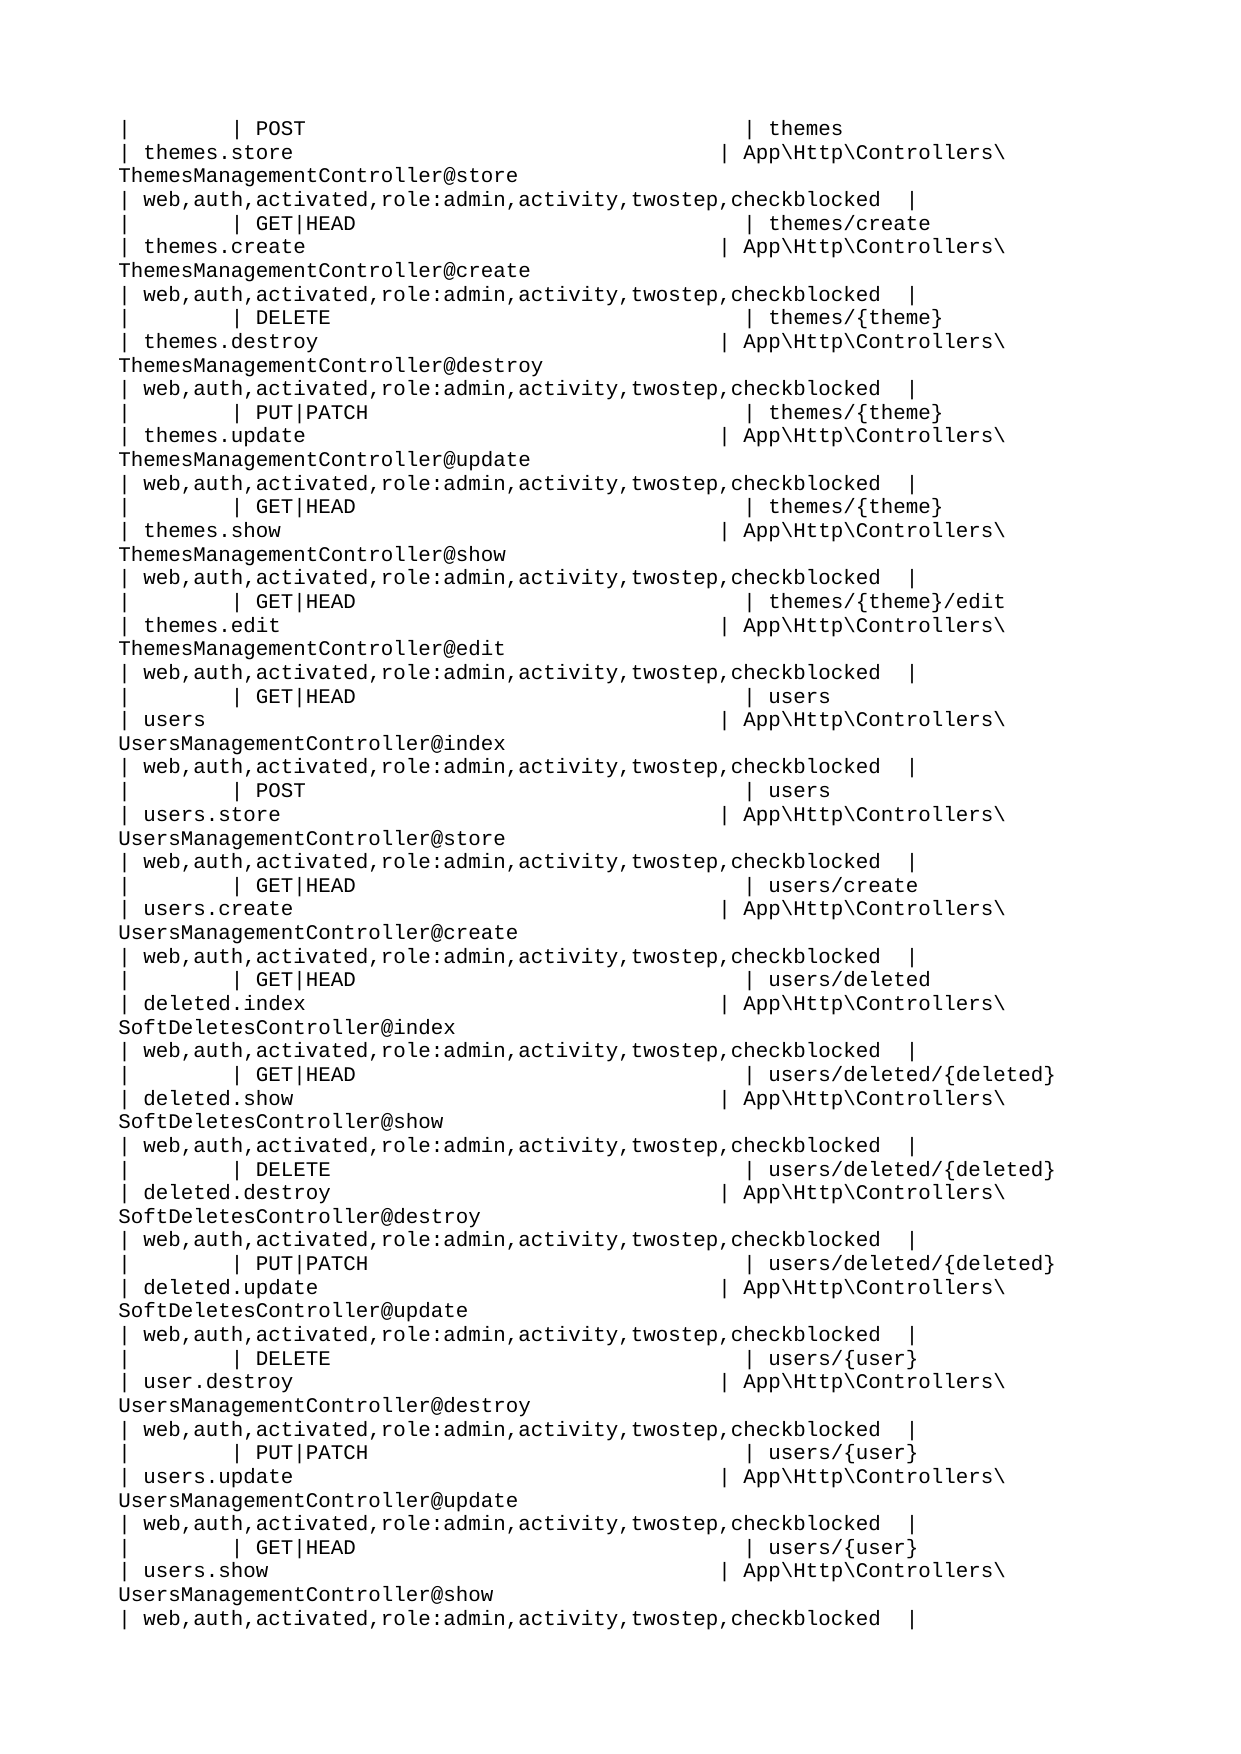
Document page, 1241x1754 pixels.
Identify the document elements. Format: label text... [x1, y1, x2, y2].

text | | DELETE | themes/{theme} | themes.destroy | App\Http\Controllers\ThemesManagementController@destroy | web,auth,activated,role:admin,activity,twostep,checkblocked | [118, 307, 1122, 402]
text | | GET|HEAD | users/deleted | deleted.index | App\Http\Controllers\SoftDeletesController@index | web,auth,activated,role:admin,activity,twostep,checkblocked | [118, 969, 1122, 1064]
text | | GET|HEAD | users/{user} | users.show | App\Http\Controllers\UsersManagementController@show | web,auth,activated,role:admin,activity,twostep,checkblocked | [118, 1537, 1122, 1631]
text | | POST | users | users.store | App\Http\Controllers\UsersManagementController@store | web,auth,activated,role:admin,activity,twostep,checkblocked | [118, 780, 1122, 875]
text | | GET|HEAD | themes/{theme} | themes.show | App\Http\Controllers\ThemesManagementController@show | web,auth,activated,role:admin,activity,twostep,checkblocked | [118, 496, 1122, 591]
text | | PUT|PATCH | users/deleted/{deleted} | deleted.update | App\Http\Controllers\SoftDeletesController@update | web,auth,activated,role:admin,activity,twostep,checkblocked | [118, 1253, 1122, 1348]
text | | GET|HEAD | users | users | App\Http\Controllers\UsersManagementController@index | web,auth,activated,role:admin,activity,twostep,checkblocked | [118, 686, 1122, 780]
text | | DELETE | users/deleted/{deleted} | deleted.destroy | App\Http\Controllers\SoftDeletesController@destroy | web,auth,activated,role:admin,activity,twostep,checkblocked | [118, 1158, 1122, 1253]
text | | PUT|PATCH | users/{user} | users.update | App\Http\Controllers\UsersManagementController@update | web,auth,activated,role:admin,activity,twostep,checkblocked | [118, 1442, 1122, 1537]
text | | POST | themes | themes.store | App\Http\Controllers\ThemesManagementController@store | web,auth,activated,role:admin,activity,twostep,checkblocked | [118, 118, 1122, 213]
text | | PUT|PATCH | themes/{theme} | themes.update | App\Http\Controllers\ThemesManagementController@update | web,auth,activated,role:admin,activity,twostep,checkblocked | [118, 402, 1122, 496]
text | | GET|HEAD | users/create | users.create | App\Http\Controllers\UsersManagementController@create | web,auth,activated,role:admin,activity,twostep,checkblocked | [118, 875, 1122, 969]
text | | DELETE | users/{user} | user.destroy | App\Http\Controllers\UsersManagementController@destroy | web,auth,activated,role:admin,activity,twostep,checkblocked | [118, 1348, 1122, 1442]
text | | GET|HEAD | themes/{theme}/edit | themes.edit | App\Http\Controllers\ThemesManagementController@edit | web,auth,activated,role:admin,activity,twostep,checkblocked | [118, 591, 1122, 686]
text | | GET|HEAD | users/deleted/{deleted} | deleted.show | App\Http\Controllers\SoftDeletesController@show | web,auth,activated,role:admin,activity,twostep,checkblocked | [118, 1064, 1122, 1158]
text | | GET|HEAD | themes/create | themes.create | App\Http\Controllers\ThemesManagementController@create | web,auth,activated,role:admin,activity,twostep,checkblocked | [118, 213, 1122, 307]
